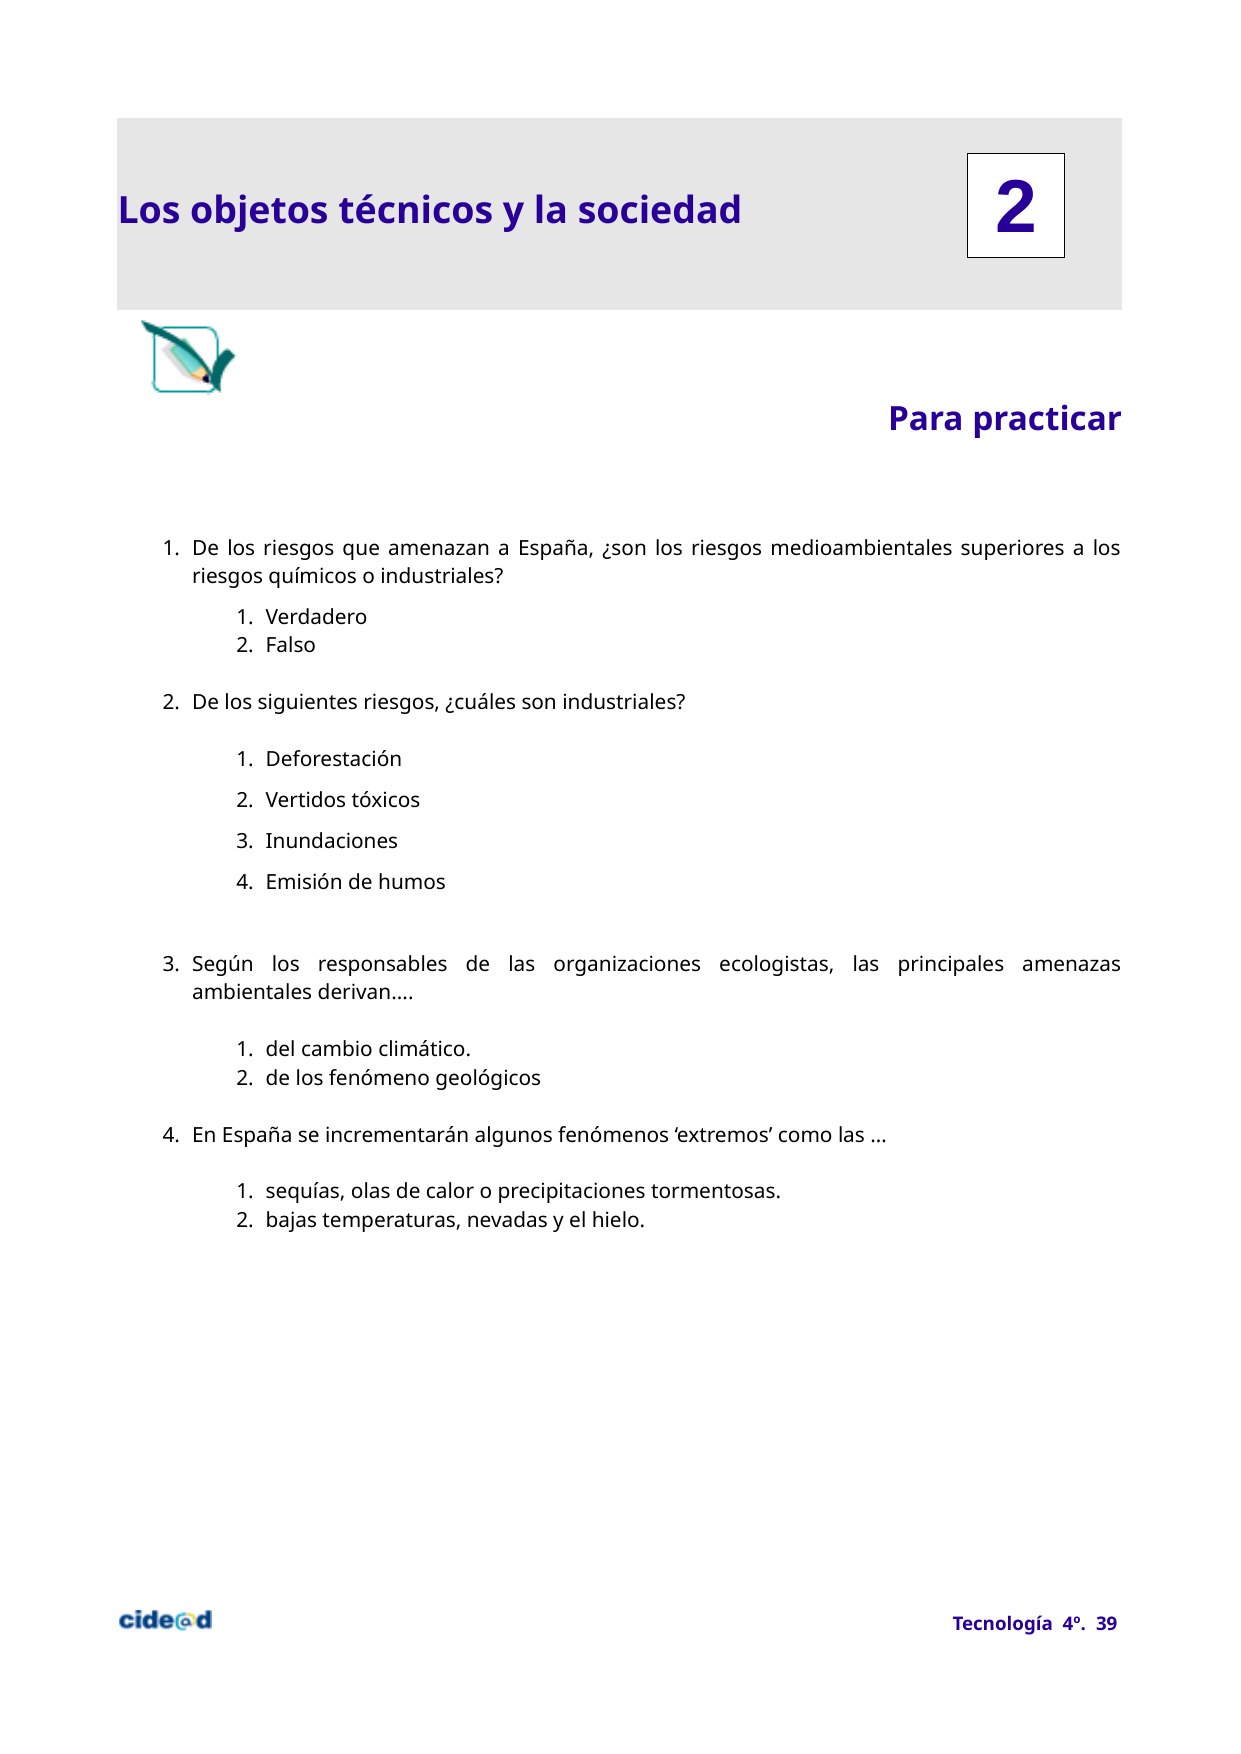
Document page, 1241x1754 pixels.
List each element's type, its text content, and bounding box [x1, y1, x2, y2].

list sequías, olas de calor o precipitaciones tormentosas. [236, 1177, 1122, 1205]
list Vertidos tóxicos [236, 785, 1122, 814]
list Falso [236, 631, 1122, 659]
list del cambio climático. [236, 1034, 1122, 1063]
picture [140, 319, 239, 395]
list En España se incrementarán algunos fenómenos ‘extremos’ como las … [162, 1120, 1122, 1148]
list Según los responsables de las organizaciones ecologistas, las principales amenazas ambientales derivan.... [162, 949, 1122, 1006]
text Para practicar [118, 310, 1122, 440]
list Verdadero [236, 602, 1122, 631]
table_header Los objetos técnicos y la sociedad [117, 118, 1122, 310]
picture [118, 1610, 212, 1632]
list De los riesgos que amenazan a España, ¿son los riesgos medioambientales superiores a los riesgos químicos o industriales? [162, 533, 1122, 590]
list de los fenómeno geológicos [236, 1063, 1122, 1091]
list Inundaciones [236, 826, 1122, 855]
list Deforestación [236, 744, 1122, 773]
list De los siguientes riesgos, ¿cuáles son industriales? [162, 687, 1122, 716]
list bajas temperaturas, nevadas y el hielo. [236, 1205, 1122, 1233]
list Emisión de humos [236, 867, 1122, 896]
